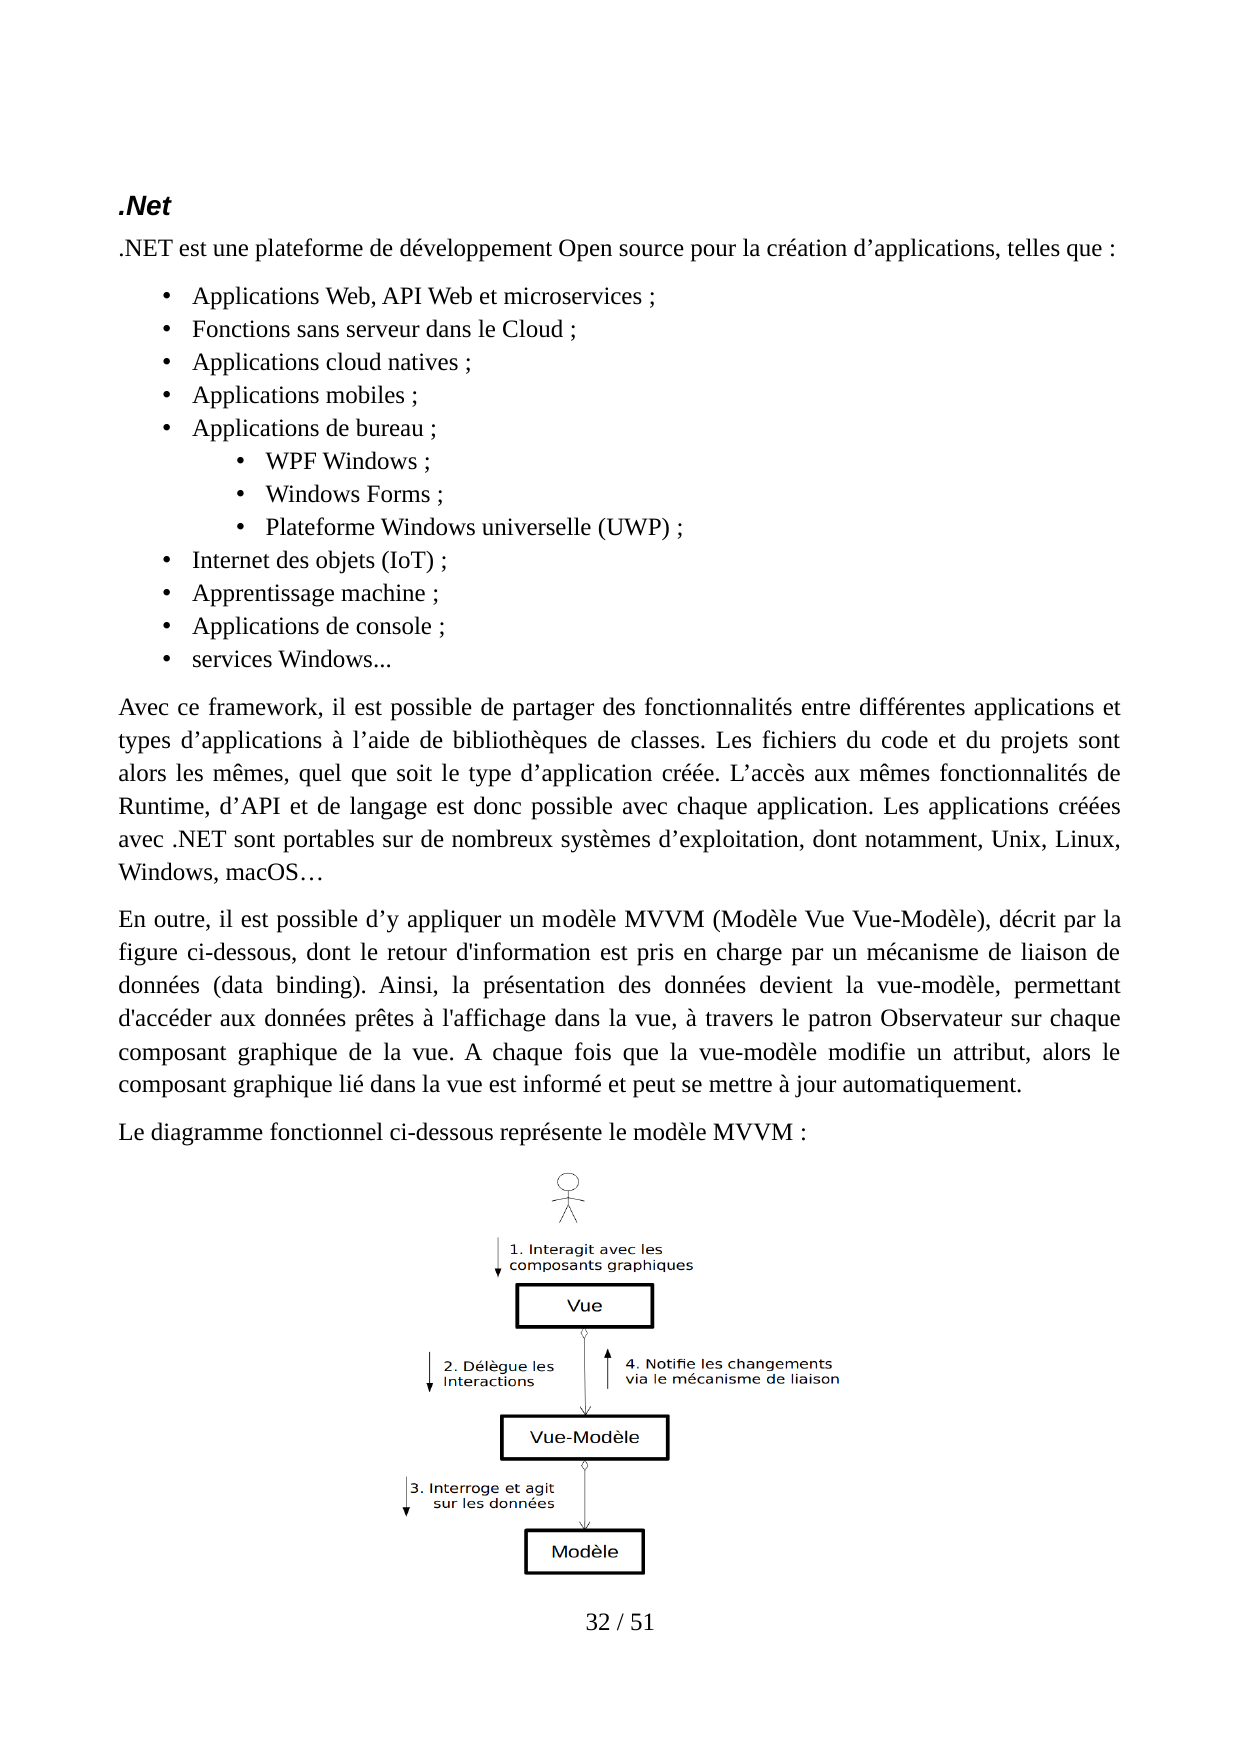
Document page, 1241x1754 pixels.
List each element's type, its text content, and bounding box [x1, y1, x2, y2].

subtitle .Net [118, 189, 1122, 221]
list Applications cloud natives ; [162, 347, 1122, 376]
list WPF Windows ; [236, 446, 1122, 475]
text En outre, il est possible d’y appliquer un modèle MVVM (Modèle Vue Vue-Modèle), décrit par la figure ci-dessous, dont le retour d'information est pris en charge par un mécanisme de liaison de données (data binding). Ainsi, la présentation des données devient la vue-modèle, permettant d'accéder aux données prêtes à l'affichage dans la vue, à travers le patron Observateur sur chaque composant graphique de la vue. A chaque fois que la vue-modèle modifie un attribut, alors le composant graphique lié dans la vue est informé et peut se mettre à jour automatiquement. [118, 904, 1122, 1098]
list Windows Forms ; [236, 479, 1122, 508]
list Internet des objets (IoT) ; [162, 545, 1122, 574]
list Plateforme Windows universelle (UWP) ; [236, 512, 1122, 541]
text Le diagramme fonctionnel ci-dessous représente le modèle MVVM : [118, 1117, 1122, 1146]
list Fonctions sans serveur dans le Cloud ; [162, 314, 1122, 343]
list Applications Web, API Web et microservices ; [162, 281, 1122, 310]
list Applications mobiles ; [162, 380, 1122, 409]
text Avec ce framework, il est possible de partager des fonctionnalités entre différentes applications et types d’applications à l’aide de bibliothèques de classes. Les fichiers du code et du projets sont alors les mêmes, quel que soit le type d’application créée. L’accès aux mêmes fonctionnalités de Runtime, d’API et de langage est donc possible avec chaque application. Les applications créées avec .NET sont portables sur de nombreux systèmes d’exploitation, dont notamment, Unix, Linux, Windows, macOS… [118, 692, 1122, 886]
list Applications de bureau ; [162, 413, 1122, 442]
list Applications de console ; [162, 611, 1122, 640]
picture [393, 1164, 847, 1575]
list services Windows... [162, 644, 1122, 673]
list Apprentissage machine ; [162, 578, 1122, 607]
text .NET est une plateforme de développement Open source pour la création d’applications, telles que : [118, 233, 1122, 262]
